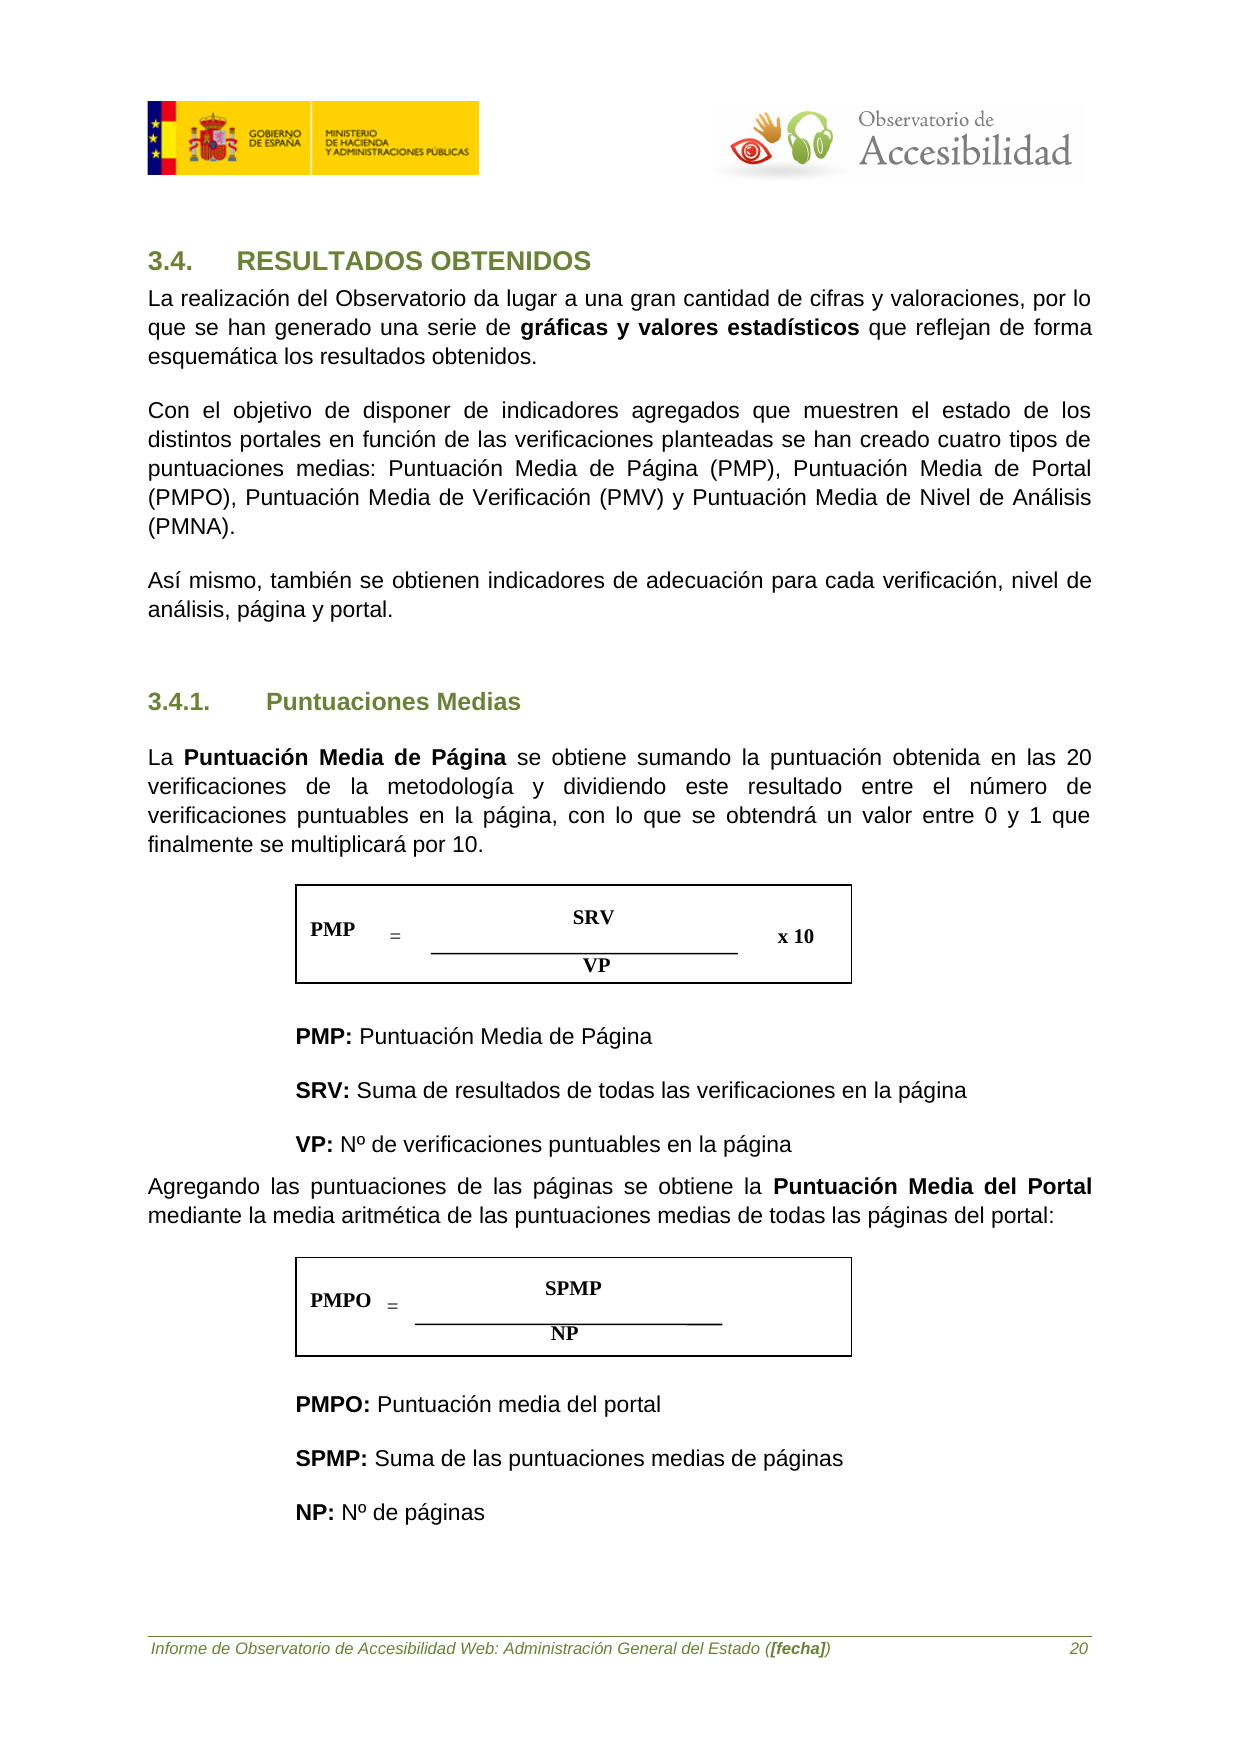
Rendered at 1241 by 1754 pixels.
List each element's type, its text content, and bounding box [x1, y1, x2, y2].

text Agregando las puntuaciones de las páginas se obtiene la Puntuación Media del Portal mediante la media aritmética de las puntuaciones medias de todas las páginas del portal: [148, 1173, 1092, 1228]
text Con el objetivo de disponer de indicadores agregados que muestren el estado de los distintos portales en función de las verificaciones planteadas se han creado cuatro tipos de puntuaciones medias: Puntuación Media de Página (PMP), Puntuación Media de Portal (PMPO), Puntuación Media de Verificación (PMV) y Puntuación Media de Nivel de Análisis (PMNA). [148, 397, 1092, 539]
text NP: Nº de páginas [295, 1499, 1092, 1525]
text VP: Nº de verificaciones puntuables en la página [295, 1131, 1092, 1158]
picture [147, 101, 479, 175]
subtitle Resultados obtenidos [148, 245, 1092, 276]
text La Puntuación Media de Página se obtiene sumando la puntuación obtenida en las 20 verificaciones de la metodología y dividiendo este resultado entre el número de verificaciones puntuables en la página, con lo que se obtendrá un valor entre 0 y 1 que finalmente se multiplicará por 10. [148, 744, 1092, 857]
subtitle Puntuaciones Medias [148, 687, 1092, 716]
text PMP: Puntuación Media de Página [295, 1023, 1092, 1050]
text SRV: Suma de resultados de todas las verificaciones en la página [295, 1077, 1092, 1104]
text PMPO: Puntuación media del portal [295, 1391, 1092, 1417]
text SPMP: Suma de las puntuaciones medias de páginas [295, 1445, 1092, 1471]
picture [710, 102, 1086, 185]
text Así mismo, también se obtienen indicadores de adecuación para cada verificación, nivel de análisis, página y portal. [148, 567, 1092, 622]
text La realización del Observatorio da lugar a una gran cantidad de cifras y valoraciones, por lo que se han generado una serie de gráficas y valores estadísticos que reflejan de forma esquemática los resultados obtenidos. [148, 285, 1092, 369]
